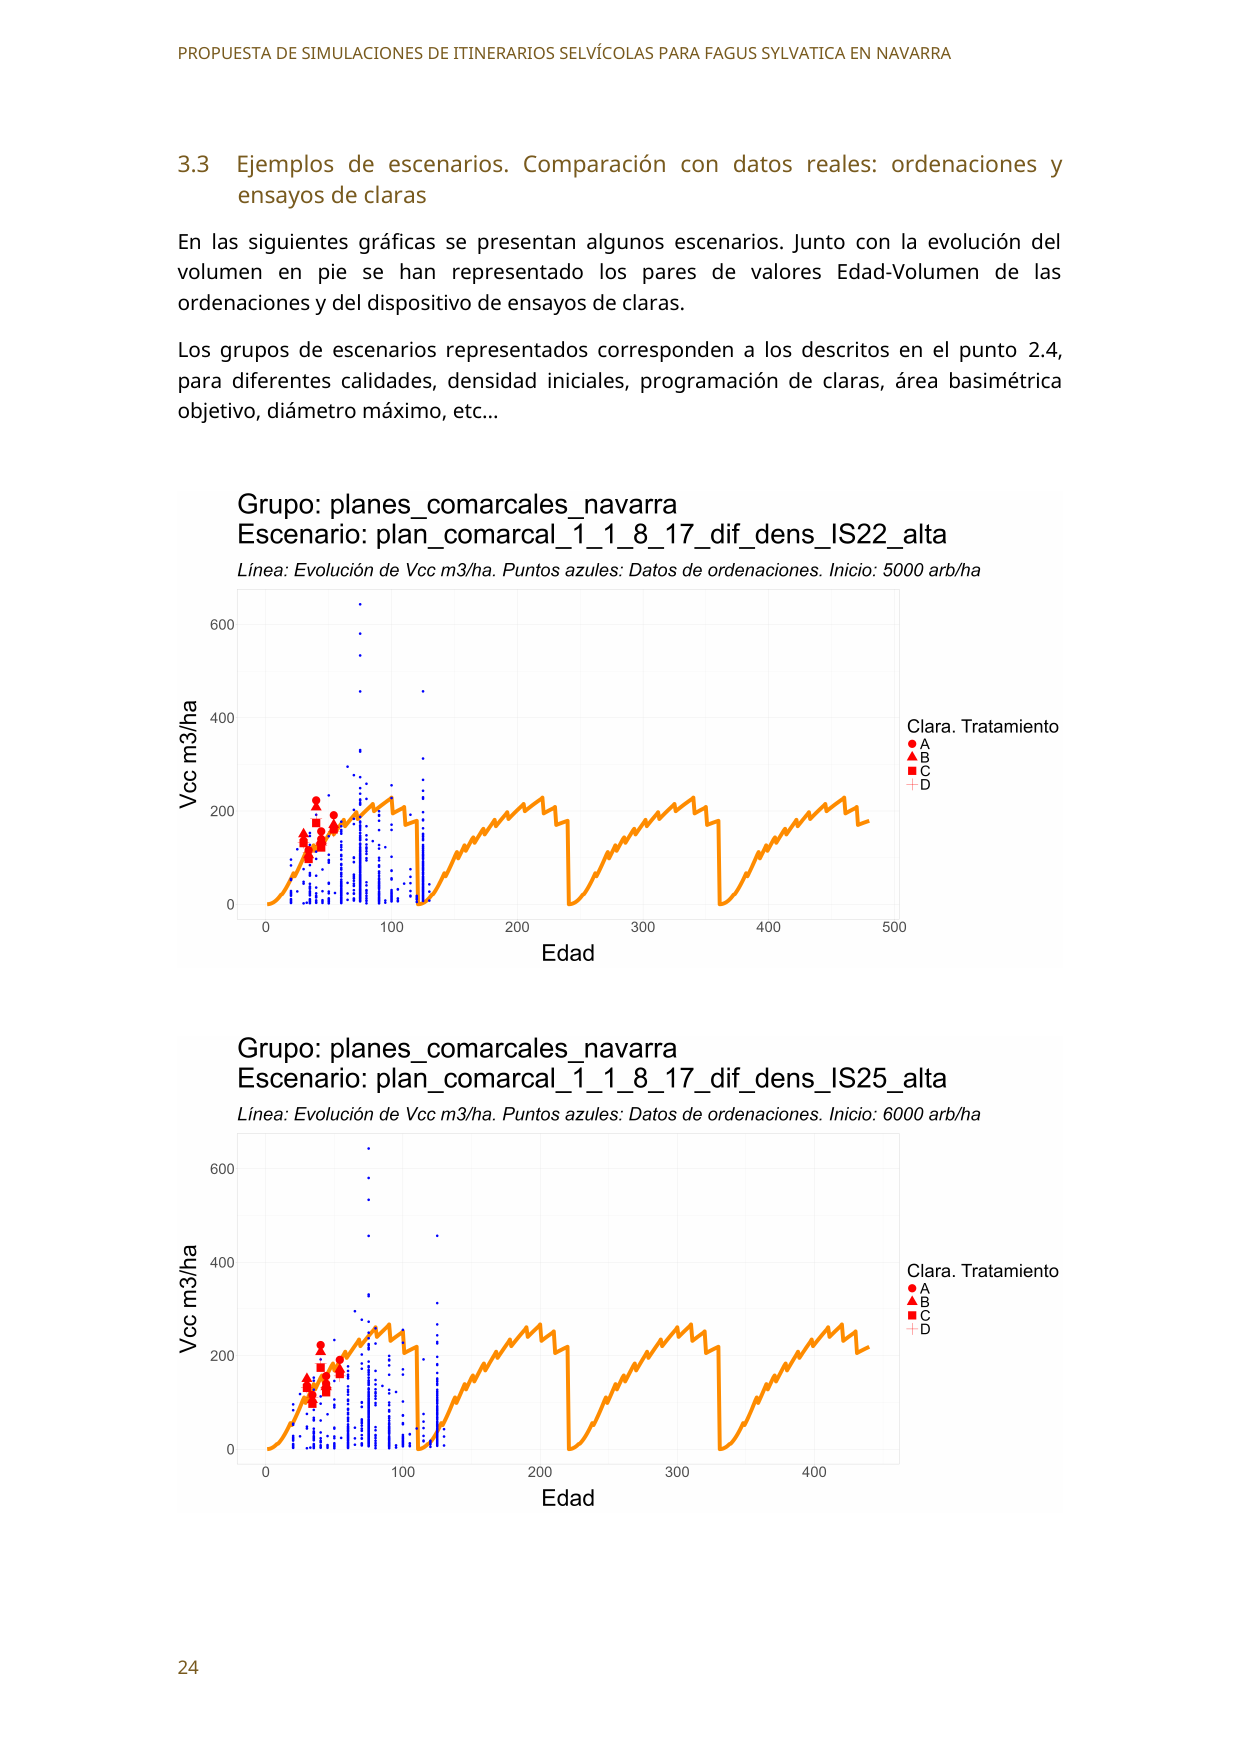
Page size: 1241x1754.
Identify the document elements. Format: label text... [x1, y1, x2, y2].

text Los grupos de escenarios representados corresponden a los descritos en el punto 2.4, para diferentes calidades, densidad iniciales, programación de claras, área basimétrica objetivo, diámetro máximo, etc... [177, 335, 1063, 425]
subtitle Ejemplos de escenarios. Comparación con datos reales: ordenaciones y ensayos de claras [177, 148, 1063, 210]
text En las siguientes gráficas se presentan algunos escenarios. Junto con la evolución del volumen en pie se han representado los pares de valores Edad-Volumen de las ordenaciones y del dispositivo de ensayos de claras. [177, 227, 1063, 316]
picture [177, 1036, 1063, 1513]
picture [177, 491, 1063, 968]
